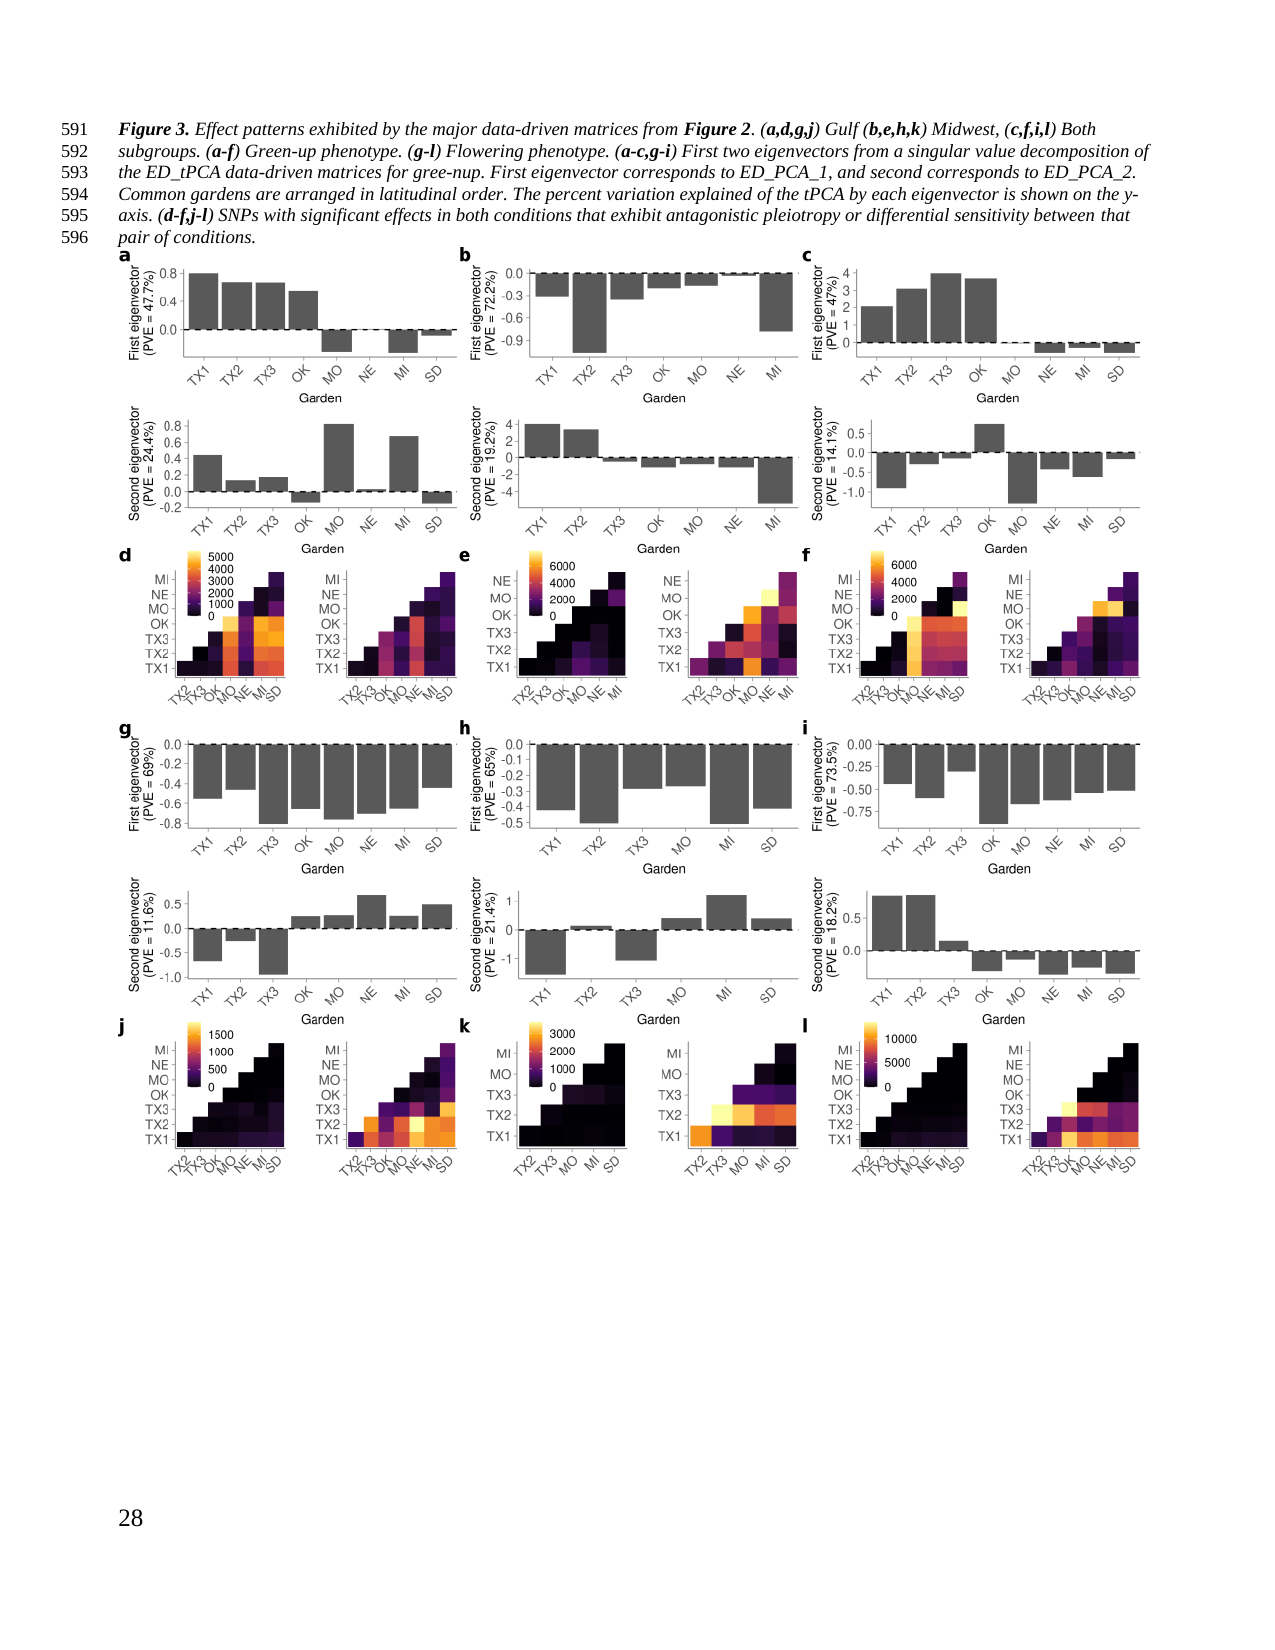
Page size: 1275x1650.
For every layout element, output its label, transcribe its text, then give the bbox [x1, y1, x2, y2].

picture [118, 247, 1157, 1203]
text Figure 3. Effect patterns exhibited by the major data-driven matrices from Figure 2. (a,d,g,j) Gulf (b,e,h,k) Midwest, (c,f,i,l) Both subgroups. (a-f) Green-up phenotype. (g-l) Flowering phenotype. (a-c,g-i) First two eigenvectors from a singular value decomposition of the ED_tPCA data-driven matrices for gree-nup. First eigenvector corresponds to ED_PCA_1, and second corresponds to ED_PCA_2. Common gardens are arranged in latitudinal order. The percent variation explained of the tPCA by each eigenvector is shown on the y-axis. (d-f,j-l) SNPs with significant effects in both conditions that exhibit antagonistic pleiotropy or differential sensitivity between that pair of conditions. [118, 118, 1157, 247]
